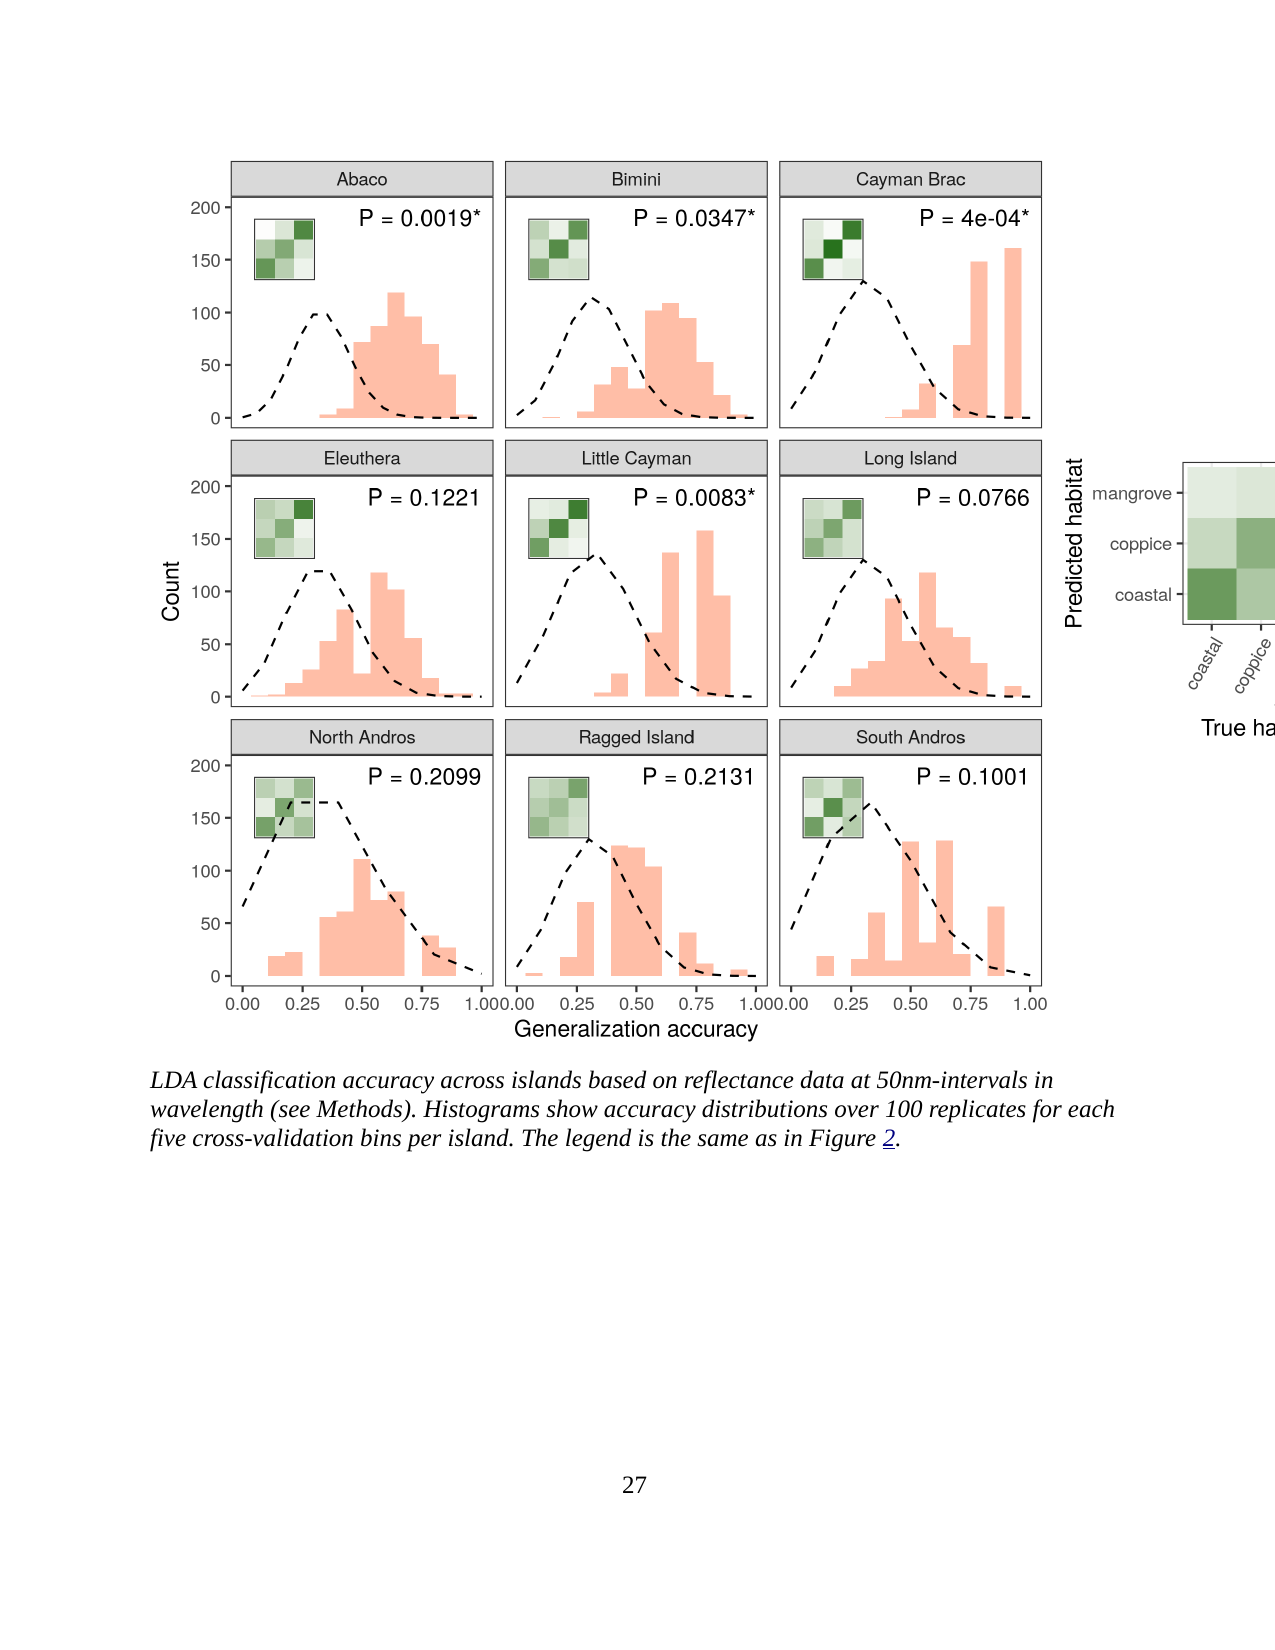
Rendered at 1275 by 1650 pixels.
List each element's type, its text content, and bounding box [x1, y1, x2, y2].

picture [150, 150, 1275, 1053]
text LDA classification accuracy across islands based on reflectance data at 50nm-intervals in wavelength (see Methods). Histograms show accuracy distributions over 100 replicates for each five cross-validation bins per island. The legend is the same as in Figure 2. [150, 1066, 1125, 1152]
